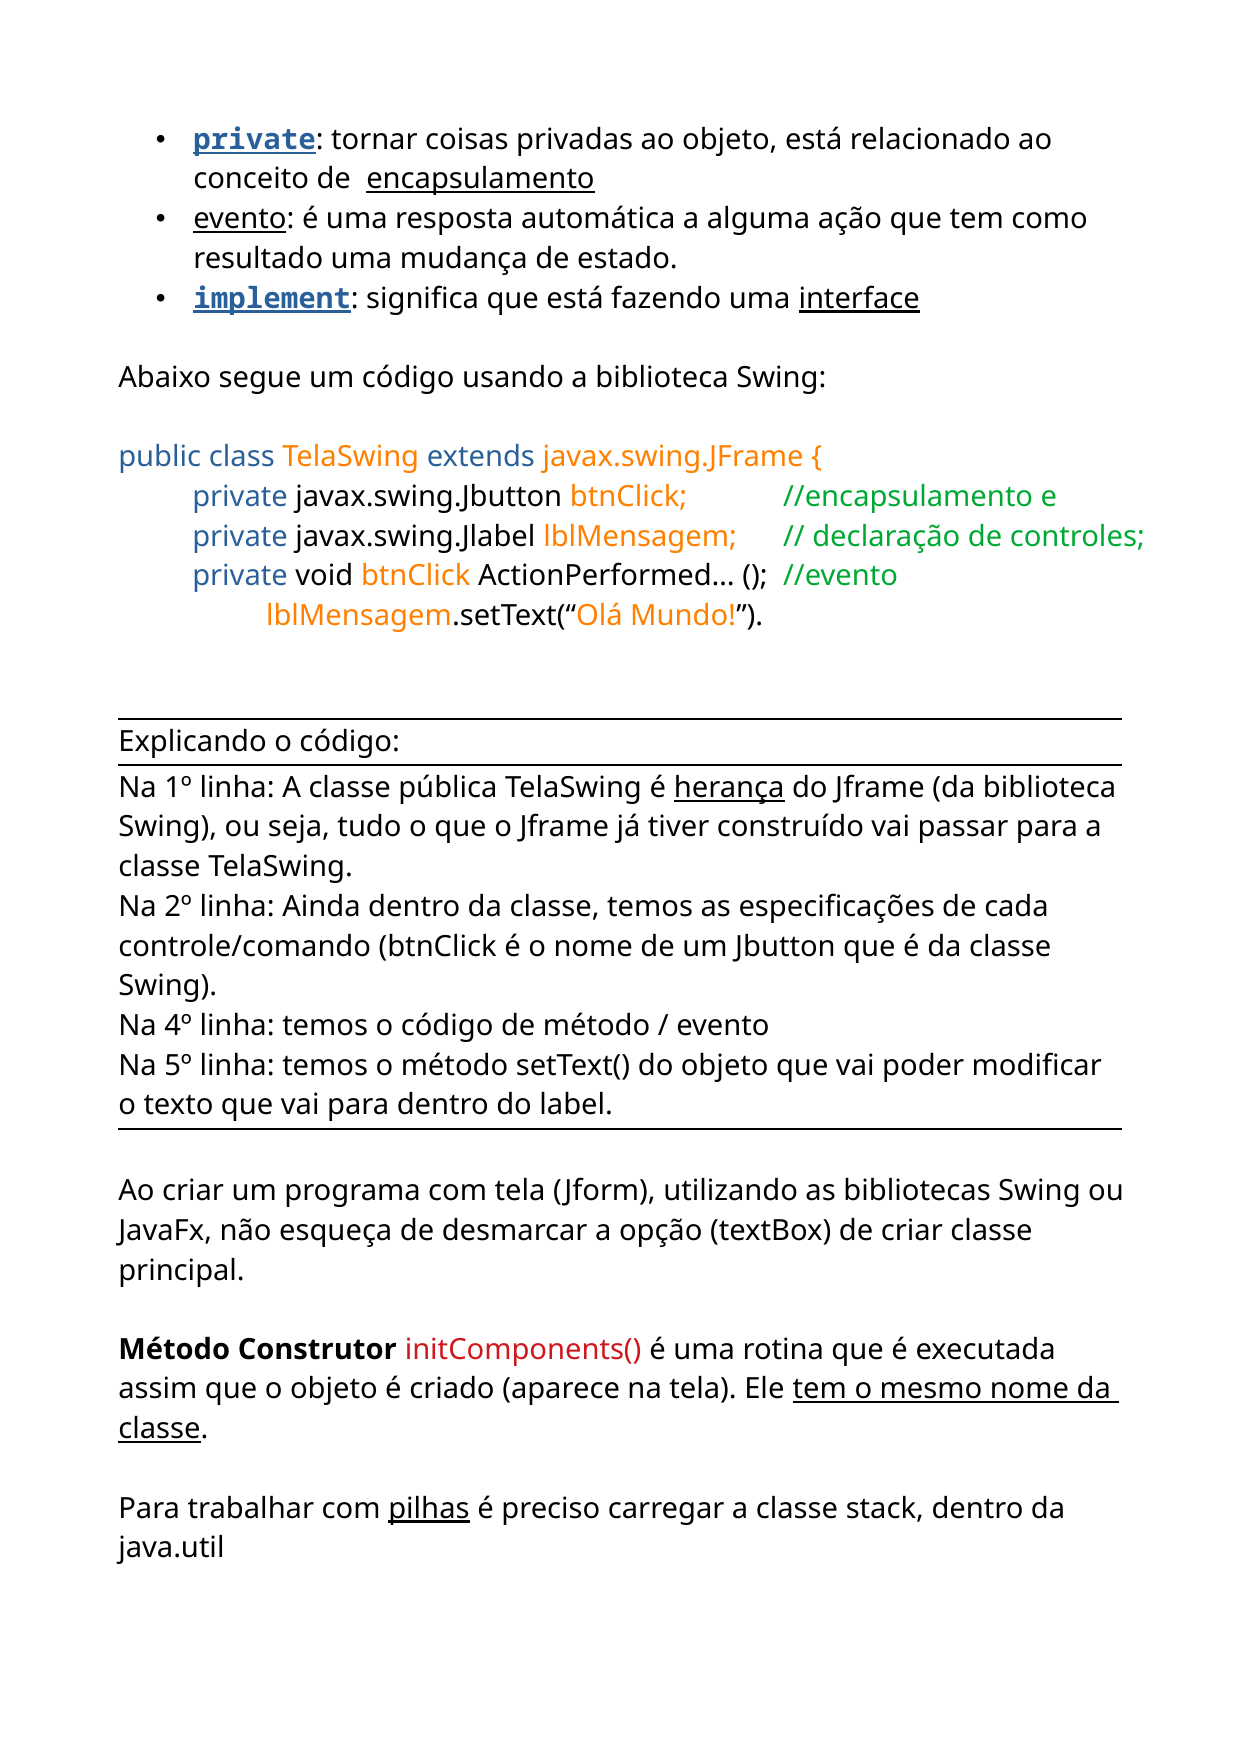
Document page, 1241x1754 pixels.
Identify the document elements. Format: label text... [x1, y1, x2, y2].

text lblMensagem.setText(“Olá Mundo!”). [118, 594, 1122, 634]
text public class TelaSwing extends javax.swing.JFrame { [118, 436, 1122, 475]
text private void btnClick ActionPerformed… (); //evento [118, 555, 1122, 594]
text private javax.swing.Jlabel lblMensagem; // declaração de controles; [118, 515, 1157, 555]
list implement: significa que está fazendo uma interface [156, 277, 1122, 317]
text Para trabalhar com pilhas é preciso carregar a classe stack, dentro da java.util [118, 1487, 1134, 1566]
list evento: é uma resposta automática a alguma ação que tem como resultado uma mudança de estado. [156, 197, 1122, 277]
text Ao criar um programa com tela (Jform), utilizando as bibliotecas Swing ou JavaFx, não esqueça de desmarcar a opção (textBox) de criar classe principal. [118, 1169, 1157, 1288]
list private: tornar coisas privadas ao objeto, está relacionado ao conceito de encapsulamento [156, 118, 1122, 197]
text Na 5º linha: temos o método setText() do objeto que vai poder modificar o texto que vai para dentro do label. [118, 1044, 1122, 1128]
text Na 1º linha: A classe pública TelaSwing é herança do Jframe (da biblioteca Swing), ou seja, tudo o que o Jframe já tiver construído vai passar para a classe TelaSwing. [118, 766, 1122, 885]
text Na 2º linha: Ainda dentro da classe, temos as especificações de cada controle/comando (btnClick é o nome de um Jbutton que é da classe Swing). [118, 885, 1122, 1004]
text Na 4º linha: temos o código de método / evento [118, 1004, 1122, 1044]
text Método Construtor initComponents() é uma rotina que é executada assim que o objeto é criado (aparece na tela). Ele tem o mesmo nome da classe. [118, 1328, 1122, 1447]
text Abaixo segue um código usando a biblioteca Swing: [118, 356, 1122, 396]
text private javax.swing.Jbutton btnClick; //encapsulamento e [118, 475, 1122, 515]
text Explicando o código: [118, 720, 1122, 764]
